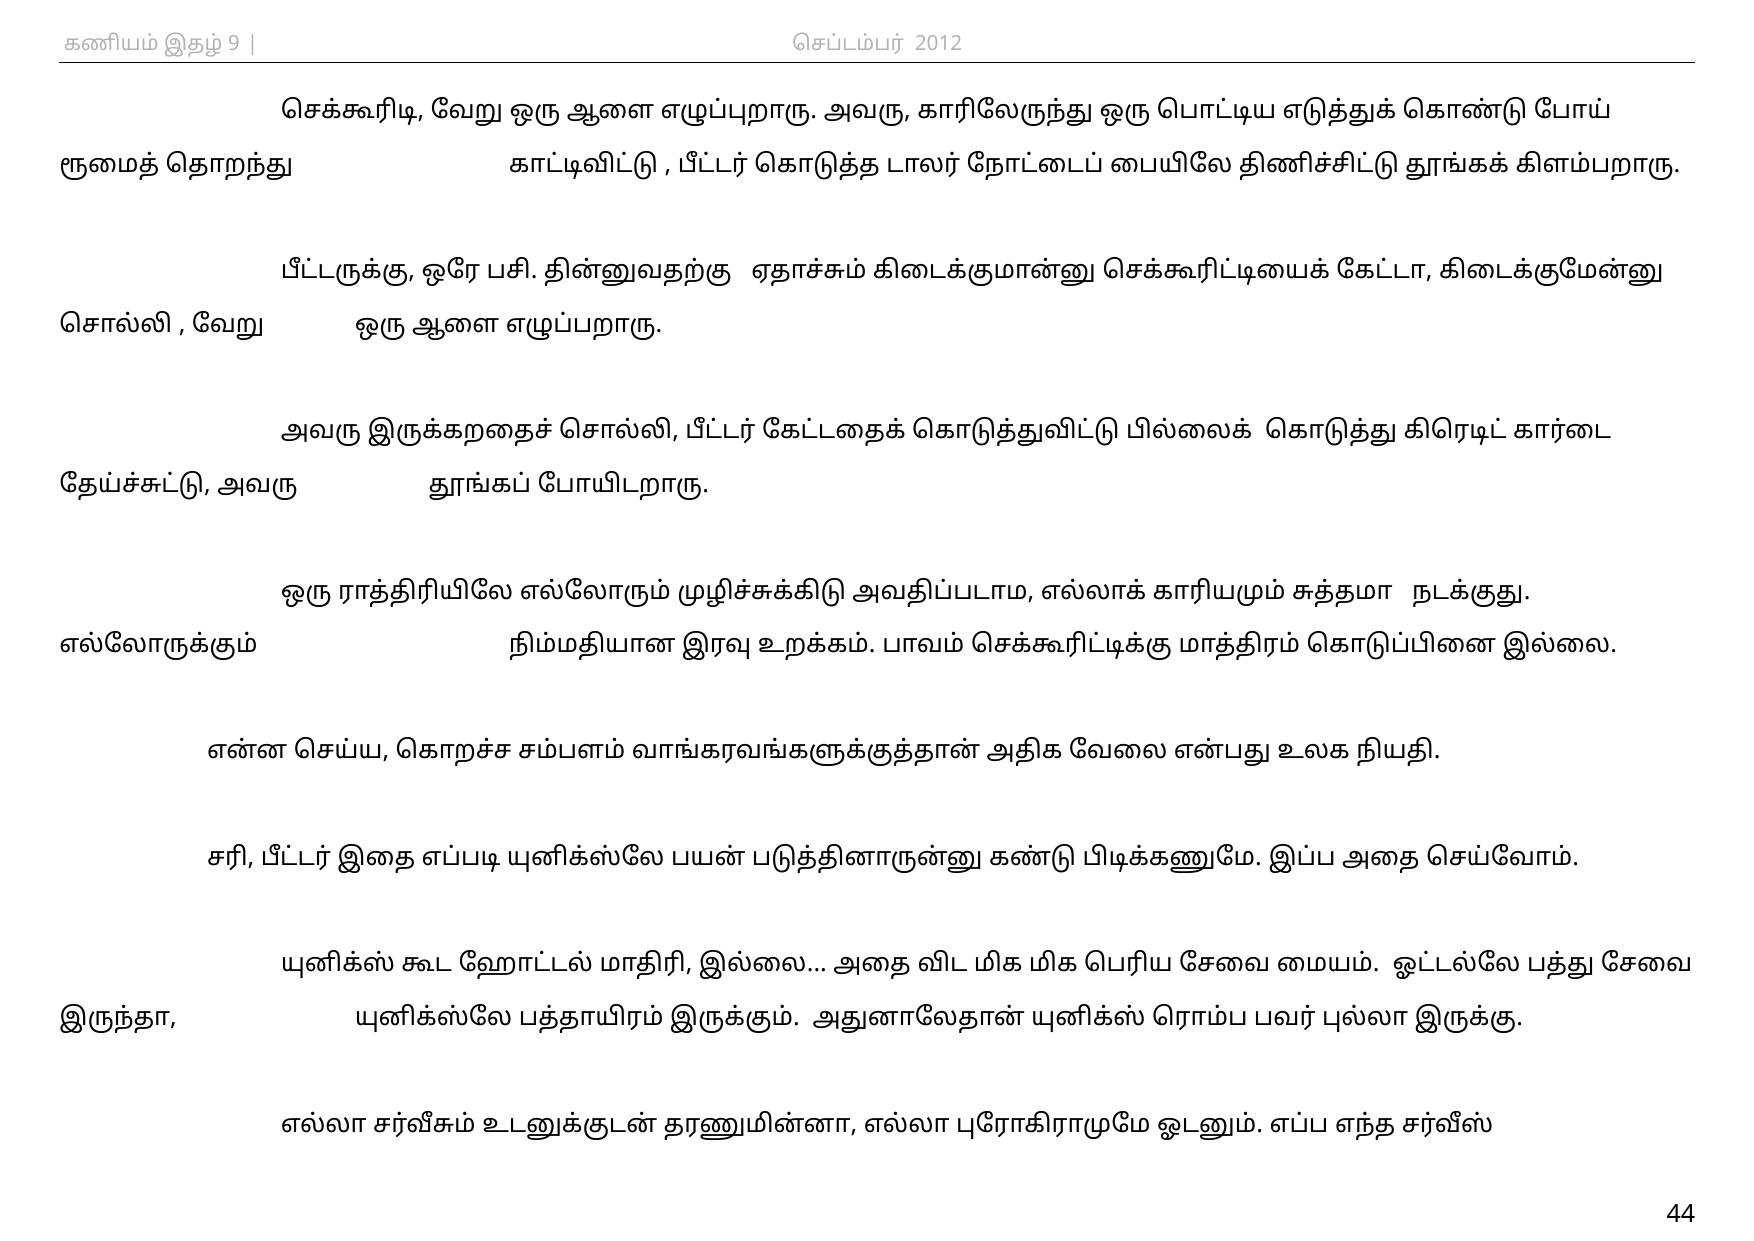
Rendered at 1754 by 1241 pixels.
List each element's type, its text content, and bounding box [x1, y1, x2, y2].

text யுனிக்ஸ் கூட ஹோட்டல் மாதிரி, இல்லை... அதை விட மிக மிக பெரிய சேவை மையம். ஓட்டல்லே பத்து சேவை இருந்தா, யுனிக்ஸ்லே பத்தாயிரம் இருக்கும். அதுனாலேதான் யுனிக்ஸ் ரொம்ப பவர் புல்லா இருக்கு. [59, 945, 1695, 1036]
text எல்லா சர்வீசும் உடனுக்குடன் தரணுமின்னா, எல்லா புரோகிராமுமே ஓடனும். எப்ப எந்த சர்வீஸ் [59, 1106, 1695, 1142]
text பீட்டருக்கு, ஒரே பசி. தின்னுவதற்கு ஏதாச்சும் கிடைக்குமான்னு செக்கூரிட்டியைக் கேட்டா, கிடைக்குமேன்னு சொல்லி , வேறு ஒரு ஆளை எழுப்பறாரு. [59, 252, 1695, 343]
text செக்கூரிடி, வேறு ஒரு ஆளை எழுப்புறாரு. அவரு, காரிலேருந்து ஒரு பொட்டிய எடுத்துக் கொண்டு போய் ரூமைத் தொறந்து காட்டிவிட்டு , பீட்டர் கொடுத்த டாலர் நோட்டைப் பையிலே திணிச்சிட்டு தூங்கக் கிளம்பறாரு. [59, 92, 1695, 182]
text அவரு இருக்கறதைச் சொல்லி, பீட்டர் கேட்டதைக் கொடுத்துவிட்டு பில்லைக் கொடுத்து கிரெடிட் கார்டை தேய்ச்சுட்டு, அவரு தூங்கப் போயிடறாரு. [59, 412, 1695, 503]
text சரி, பீட்டர் இதை எப்படி யுனிக்ஸ்லே பயன் படுத்தினாருன்னு கண்டு பிடிக்கணுமே. இப்ப அதை செய்வோம். [59, 839, 1695, 876]
text என்ன செய்ய, கொறச்ச சம்பளம் வாங்கரவங்களுக்குத்தான் அதிக வேலை என்பது உலக நியதி. [59, 732, 1695, 769]
text ஒரு ராத்திரியிலே எல்லோரும் முழிச்சுக்கிடு அவதிப்படாம, எல்லாக் காரியமும் சுத்தமா நடக்குது. எல்லோருக்கும் நிம்மதியான இரவு உறக்கம். பாவம் செக்கூரிட்டிக்கு மாத்திரம் கொடுப்பினை இல்லை. [59, 572, 1695, 663]
